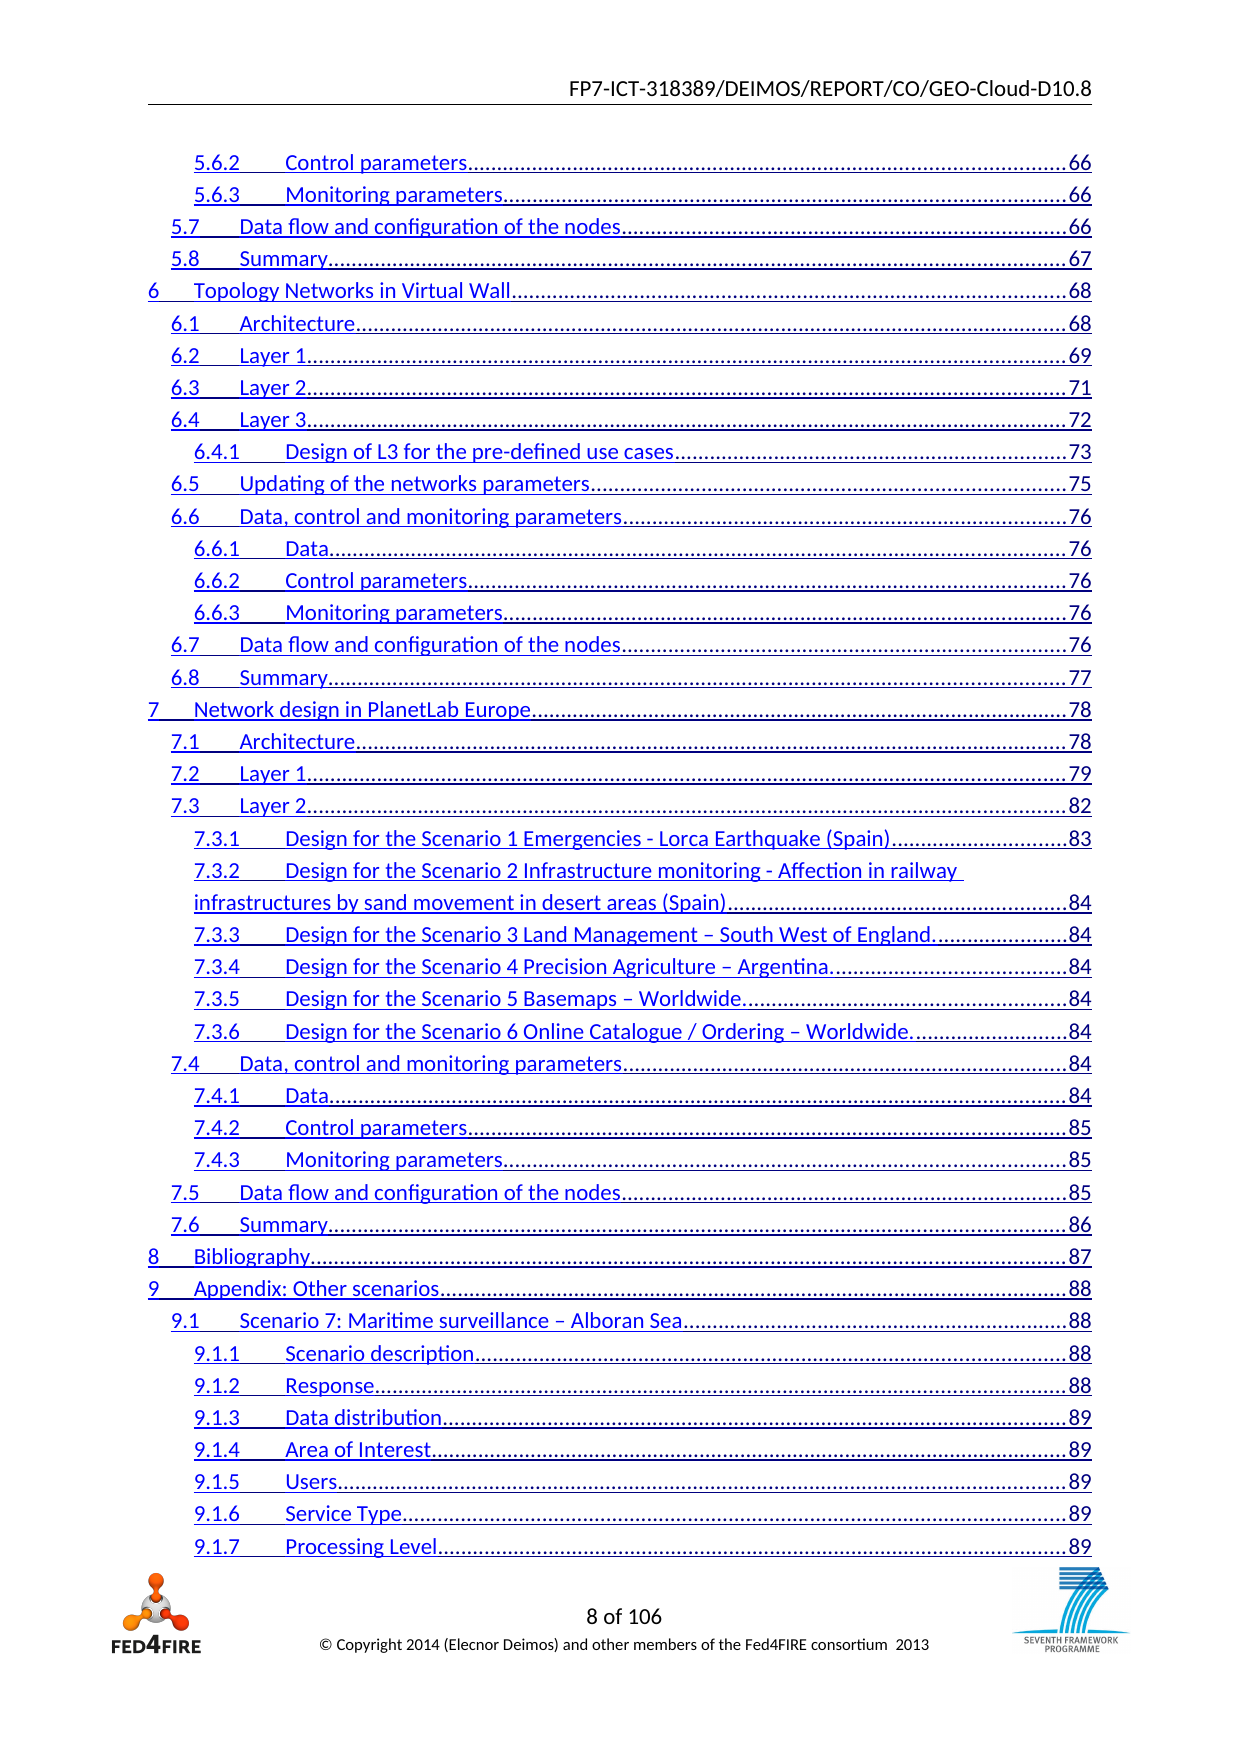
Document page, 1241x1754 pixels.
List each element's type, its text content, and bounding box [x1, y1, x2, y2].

text 7.4.3 Monitoring parameters 85 [193, 1146, 1092, 1170]
text 9.1.1 Scenario description 88 [193, 1339, 1092, 1363]
text 7.3.3 Design for the Scenario 3 Land Management – South West of England. 84 [193, 920, 1092, 944]
text 5.6.2 Control parameters 66 [193, 148, 1092, 172]
text 7.3.4 Design for the Scenario 4 Precision Agriculture – Argentina. 84 [193, 952, 1092, 977]
text 6.4 Layer 3 72 [171, 405, 1092, 429]
text 9.1.3 Data distribution 89 [193, 1403, 1092, 1427]
text 6.6.1 Data 76 [193, 534, 1092, 558]
text 6.8 Summary 77 [171, 663, 1092, 687]
text 6.2 Layer 1 69 [171, 341, 1092, 365]
text 5.8 Summary 67 [171, 244, 1092, 268]
text 8 Bibliography 87 [148, 1242, 1092, 1266]
text 9.1 Scenario 7: Maritime surveillance – Alboran Sea 88 [171, 1306, 1092, 1331]
text 7.3.6 Design for the Scenario 6 Online Catalogue / Ordering – Worldwide. 84 [193, 1017, 1092, 1041]
text 9.1.5 Users 89 [193, 1467, 1092, 1492]
text 7.3 Layer 2 82 [171, 791, 1092, 816]
text 7.3.1 Design for the Scenario 1 Emergencies - Lorca Earthquake (Spain) 83 [193, 824, 1092, 848]
text 6.6.3 Monitoring parameters 76 [193, 598, 1092, 622]
text 6.1 Architecture 68 [171, 309, 1092, 333]
text 7.4.2 Control parameters 85 [193, 1113, 1092, 1137]
text 7.6 Summary 86 [171, 1210, 1092, 1234]
text 7.1 Architecture 78 [171, 727, 1092, 751]
text 7.4 Data, control and monitoring parameters 84 [171, 1049, 1092, 1073]
text 7.3.5 Design for the Scenario 5 Basemaps – Worldwide. 84 [193, 984, 1092, 1009]
text 9.1.2 Response 88 [193, 1371, 1092, 1395]
text 5.6.3 Monitoring parameters 66 [193, 180, 1092, 204]
text 5.7 Data flow and configuration of the nodes 66 [171, 212, 1092, 236]
text 6 Topology Networks in Virtual Wall 68 [148, 276, 1092, 301]
text 7.5 Data flow and configuration of the nodes 85 [171, 1178, 1092, 1202]
text 6.7 Data flow and configuration of the nodes 76 [171, 631, 1092, 655]
text 6.3 Layer 2 71 [171, 373, 1092, 397]
text 6.4.1 Design of L3 for the pre-defined use cases 73 [193, 437, 1092, 462]
text 9 Appendix: Other scenarios 88 [148, 1274, 1092, 1298]
text 7.3.2 Design for the Scenario 2 Infrastructure monitoring - Affection in railway infrastructures by sand movement in desert areas (Spain) 84 [193, 856, 1092, 912]
text 6.5 Updating of the networks parameters 75 [171, 469, 1092, 494]
text 9.1.7 Processing Level 89 [193, 1532, 1092, 1556]
text 6.6.2 Control parameters 76 [193, 566, 1092, 590]
text 9.1.4 Area of Interest 89 [193, 1435, 1092, 1459]
text 7 Network design in PlanetLab Europe 78 [148, 695, 1092, 719]
text 6.6 Data, control and monitoring parameters 76 [171, 502, 1092, 526]
text 9.1.6 Service Type 89 [193, 1499, 1092, 1524]
text 7.2 Layer 1 79 [171, 759, 1092, 783]
text 7.4.1 Data 84 [193, 1081, 1092, 1105]
